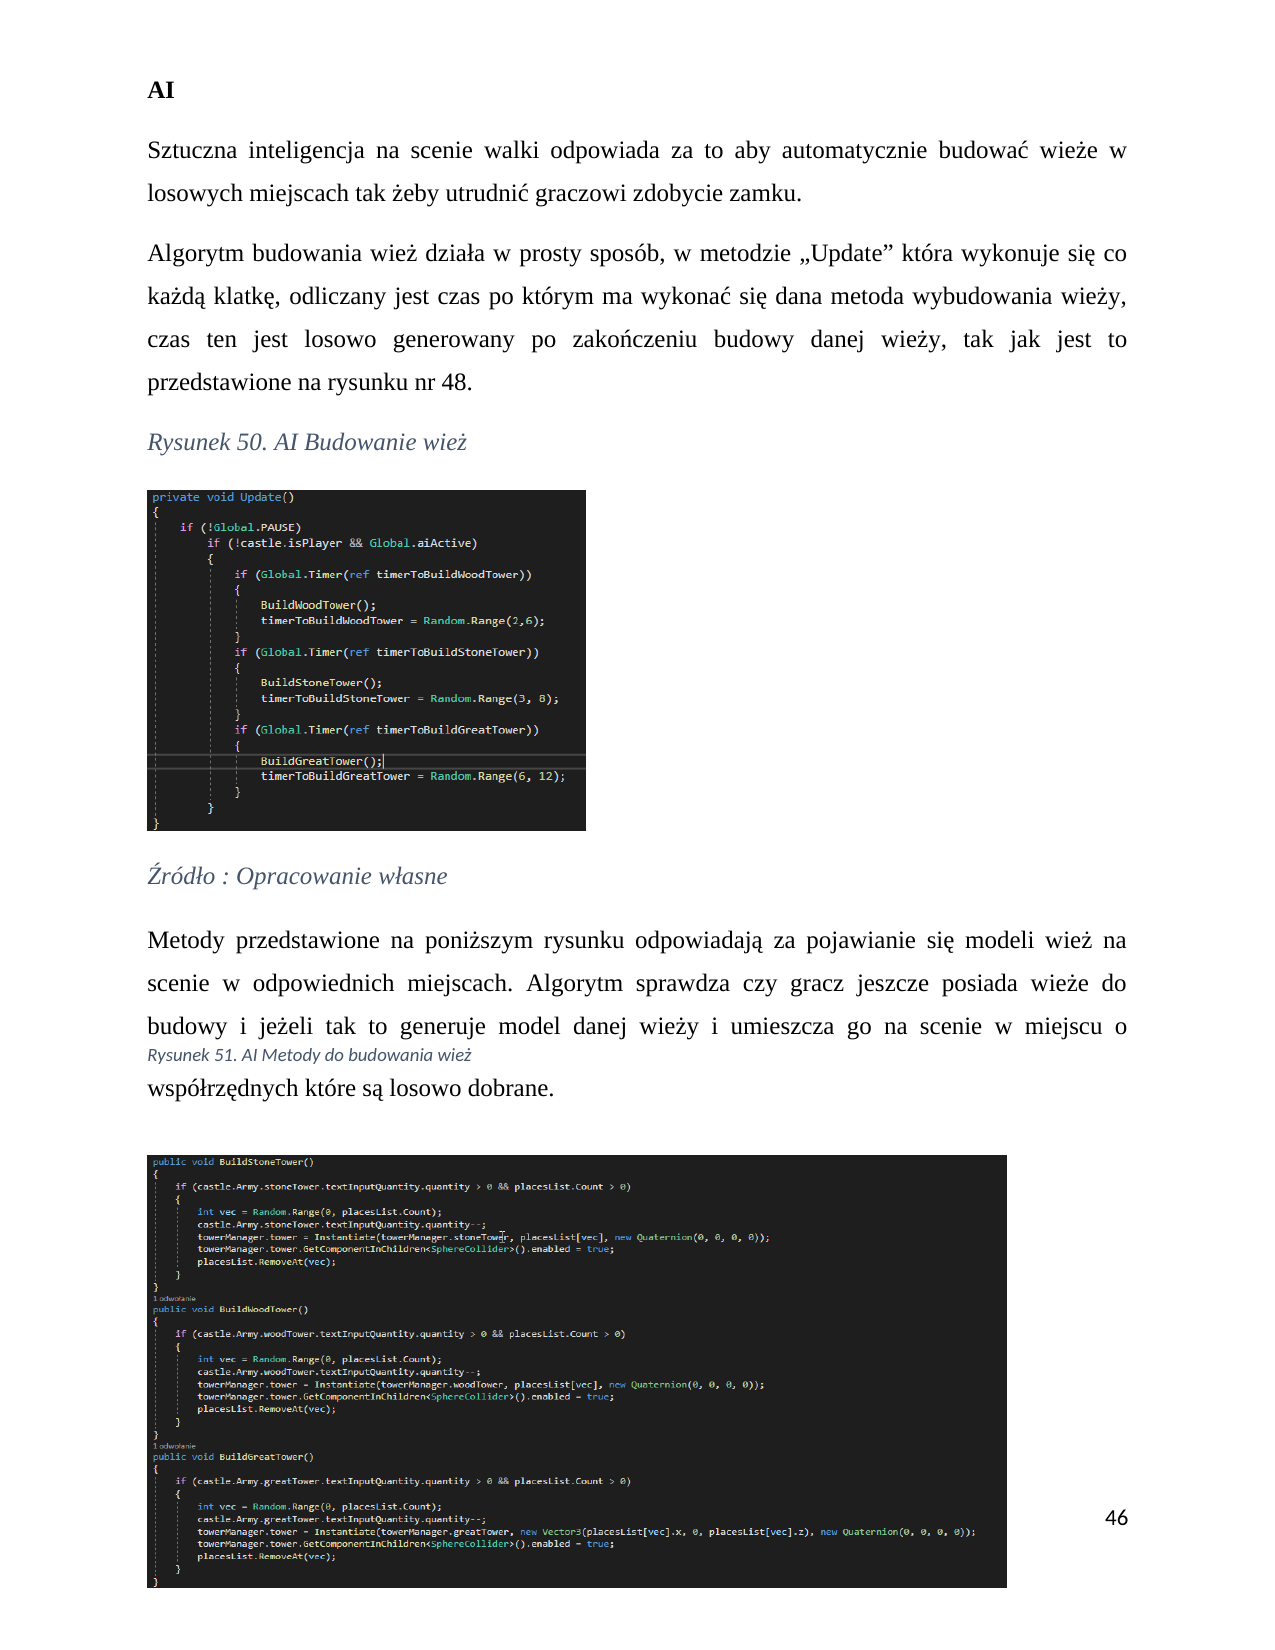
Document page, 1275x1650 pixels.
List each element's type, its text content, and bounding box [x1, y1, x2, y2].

text Rysunek 50. AI Budowanie wież [147, 427, 1128, 456]
text Rysunek 51. AI Metody do budowania wież [147, 1043, 988, 1066]
text Algorytm budowania wież działa w prosty sposób, w metodzie „Update” która wykonuje się co każdą klatkę, odliczany jest czas po którym ma wykonać się dana metoda wybudowania wieży, czas ten jest losowo generowany po zakończeniu budowy danej wieży, tak jak jest to przedstawione na rysunku nr 48. [147, 238, 1128, 396]
text Źródło : Opracowanie własne [147, 861, 1128, 889]
text Sztuczna inteligencja na scenie walki odpowiada za to aby automatycznie budować wieże w losowych miejscach tak żeby utrudnić graczowi zdobycie zamku. [147, 135, 1128, 207]
text AI [147, 75, 1128, 104]
text Metody przedstawione na poniższym rysunku odpowiadają za pojawianie się modeli wież na scenie w odpowiednich miejscach. Algorytm sprawdza czy gracz jeszcze posiada wieże do budowy i jeżeli tak to generuje model danej wieży i umieszcza go na scenie w miejscu o współrzędnych które są losowo dobrane. [147, 925, 1128, 1102]
